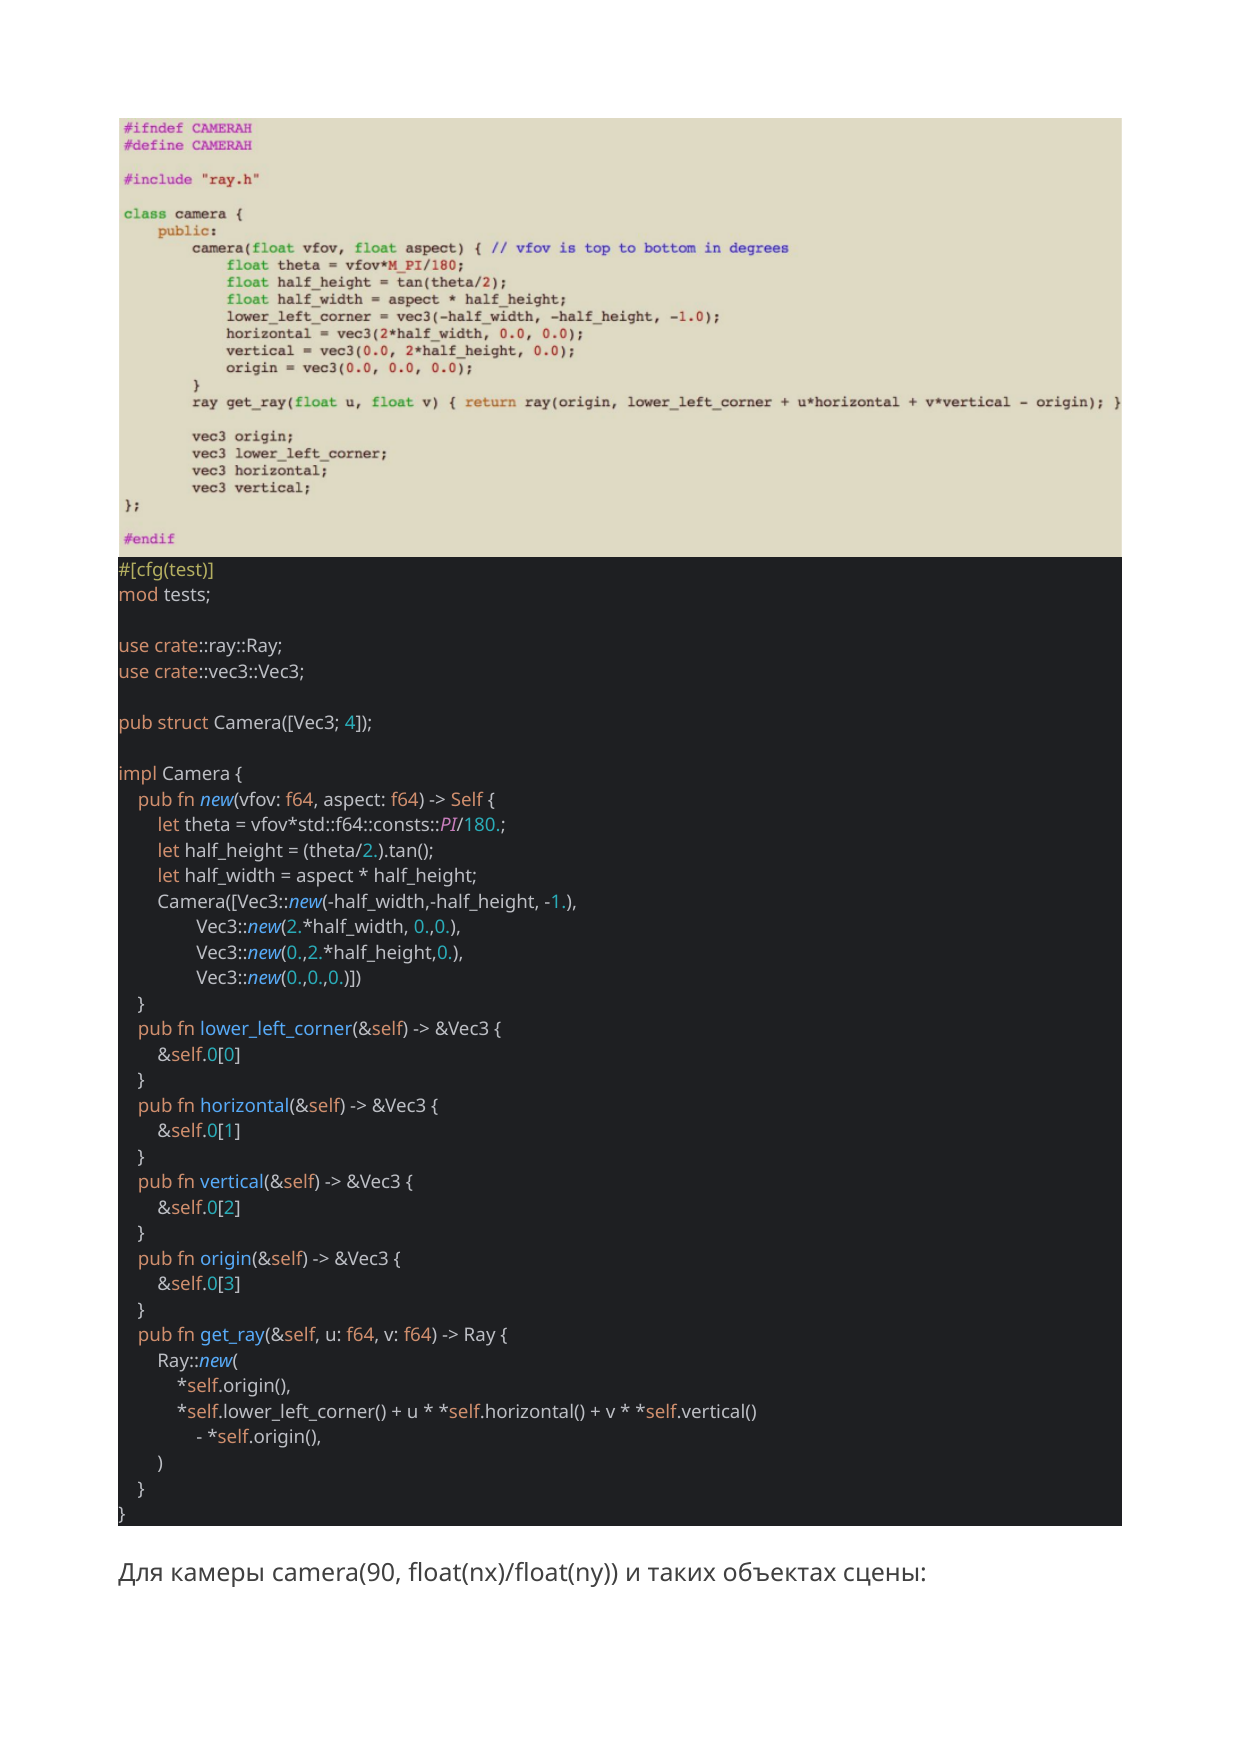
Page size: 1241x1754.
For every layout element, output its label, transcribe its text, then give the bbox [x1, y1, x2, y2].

picture [118, 118, 1123, 557]
text Для камеры camera(90, float(nx)/float(ny)) и таких объектах сцены: [118, 1555, 1122, 1589]
text #[cfg(test)] mod tests; use crate::ray::Ray; use crate::vec3::Vec3; pub struct Camera([Vec3; 4]); impl Camera { pub fn new(vfov: f64, aspect: f64) -> Self { let theta = vfov*std::f64::consts::PI/180.; let half_height = (theta/2.).tan(); let half_width = aspect * half_height; Camera([Vec3::new(-half_width,-half_height, -1.), Vec3::new(2.*half_width, 0.,0.), Vec3::new(0.,2.*half_height,0.), Vec3::new(0.,0.,0.)]) } pub fn lower_left_corner(&self) -> &Vec3 { &self.0[0] } pub fn horizontal(&self) -> &Vec3 { &self.0[1] } pub fn vertical(&self) -> &Vec3 { &self.0[2] } pub fn origin(&self) -> &Vec3 { &self.0[3] } pub fn get_ray(&self, u: f64, v: f64) -> Ray { Ray::new( *self.origin(), *self.lower_left_corner() + u * *self.horizontal() + v * *self.vertical() - *self.origin(), ) } } [118, 557, 1122, 1526]
